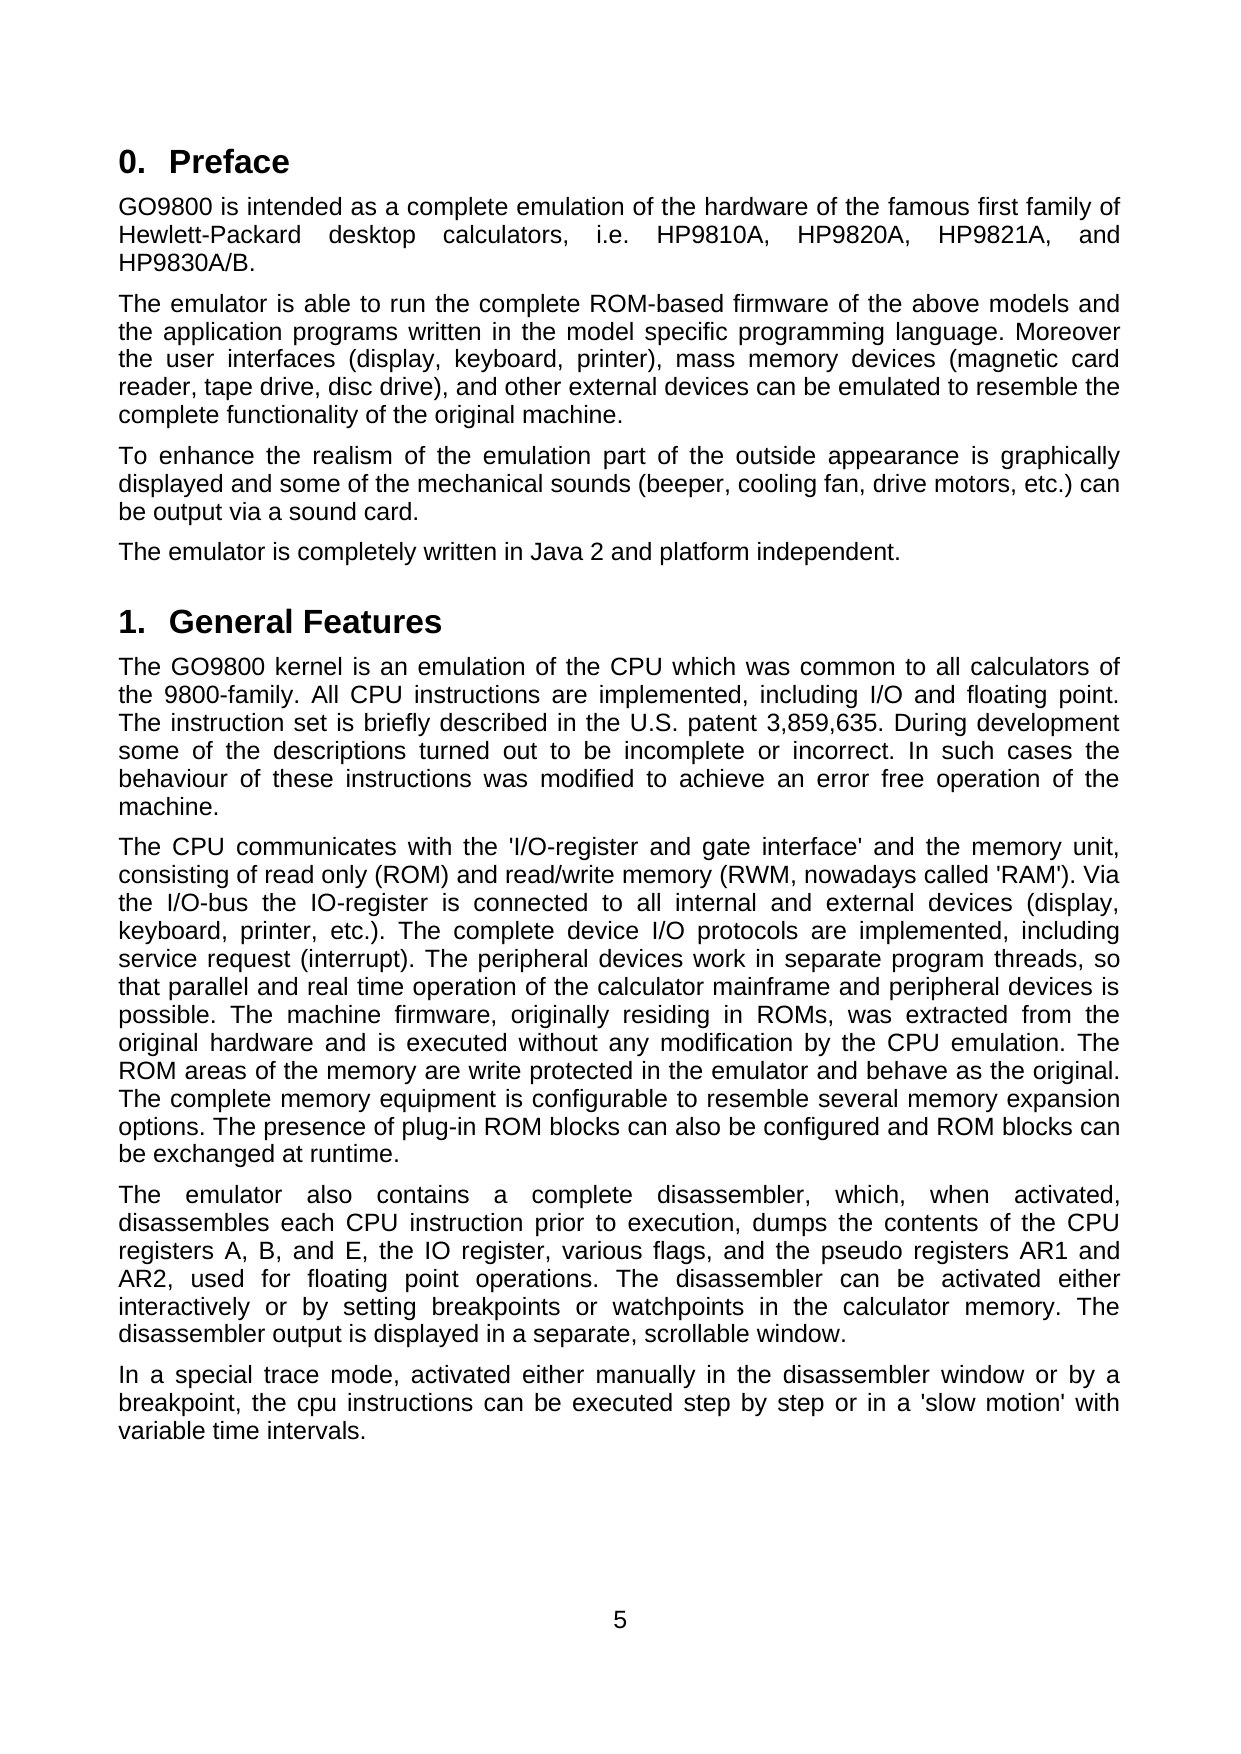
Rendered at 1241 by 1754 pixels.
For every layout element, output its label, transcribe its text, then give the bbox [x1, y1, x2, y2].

text The emulator is completely written in Java 2 and platform independent. [118, 538, 1122, 566]
text To enhance the realism of the emulation part of the outside appearance is graphically displayed and some of the mechanical sounds (beeper, cooling fan, drive motors, etc.) can be output via a sound card. [118, 441, 1122, 525]
text GO9800 is intended as a complete emulation of the hardware of the famous first family of Hewlett-Packard desktop calculators, i.e. HP9810A, HP9820A, HP9821A, and HP9830A/B. [118, 193, 1122, 277]
subtitle General Features [118, 603, 1122, 641]
text In a special trace mode, activated either manually in the disassembler window or by a breakpoint, the cpu instructions can be executed step by step or in a 'slow motion' with variable time intervals. [118, 1361, 1122, 1444]
text The CPU communicates with the 'I/O-register and gate interface' and the memory unit, consisting of read only (ROM) and read/write memory (RWM, nowadays called 'RAM'). Via the I/O-bus the IO-register is connected to all internal and external devices (display, keyboard, printer, etc.). The complete device I/O protocols are implemented, including service request (interrupt). The peripheral devices work in separate program threads, so that parallel and real time operation of the calculator mainframe and peripheral devices is possible. The machine firmware, originally residing in ROMs, was extracted from the original hardware and is executed without any modification by the CPU emulation. The ROM areas of the memory are write protected in the emulator and behave as the original. The complete memory equipment is configurable to resemble several memory expansion options. The presence of plug-in ROM blocks can also be configured and ROM blocks can be exchanged at runtime. [118, 833, 1122, 1168]
text The GO9800 kernel is an emulation of the CPU which was common to all calculators of the 9800-family. All CPU instructions are implemented, including I/O and floating point. The instruction set is briefly described in the U.S. patent 3,859,635. During development some of the descriptions turned out to be incomplete or incorrect. In such cases the behaviour of these instructions was modified to achieve an error free operation of the machine. [118, 653, 1122, 821]
text The emulator is able to run the complete ROM-based firmware of the above models and the application programs written in the model specific programming language. Moreover the user interfaces (display, keyboard, printer), mass memory devices (magnetic card reader, tape drive, disc drive), and other external devices can be emulated to resemble the complete functionality of the original machine. [118, 289, 1122, 429]
text The emulator also contains a complete disassembler, which, when activated, disassembles each CPU instruction prior to execution, dumps the contents of the CPU registers A, B, and E, the IO register, various flags, and the pseudo registers AR1 and AR2, used for floating point operations. The disassembler can be activated either interactively or by setting breakpoints or watchpoints in the calculator memory. The disassembler output is displayed in a separate, scrollable window. [118, 1181, 1122, 1348]
subtitle Preface [118, 143, 1122, 181]
